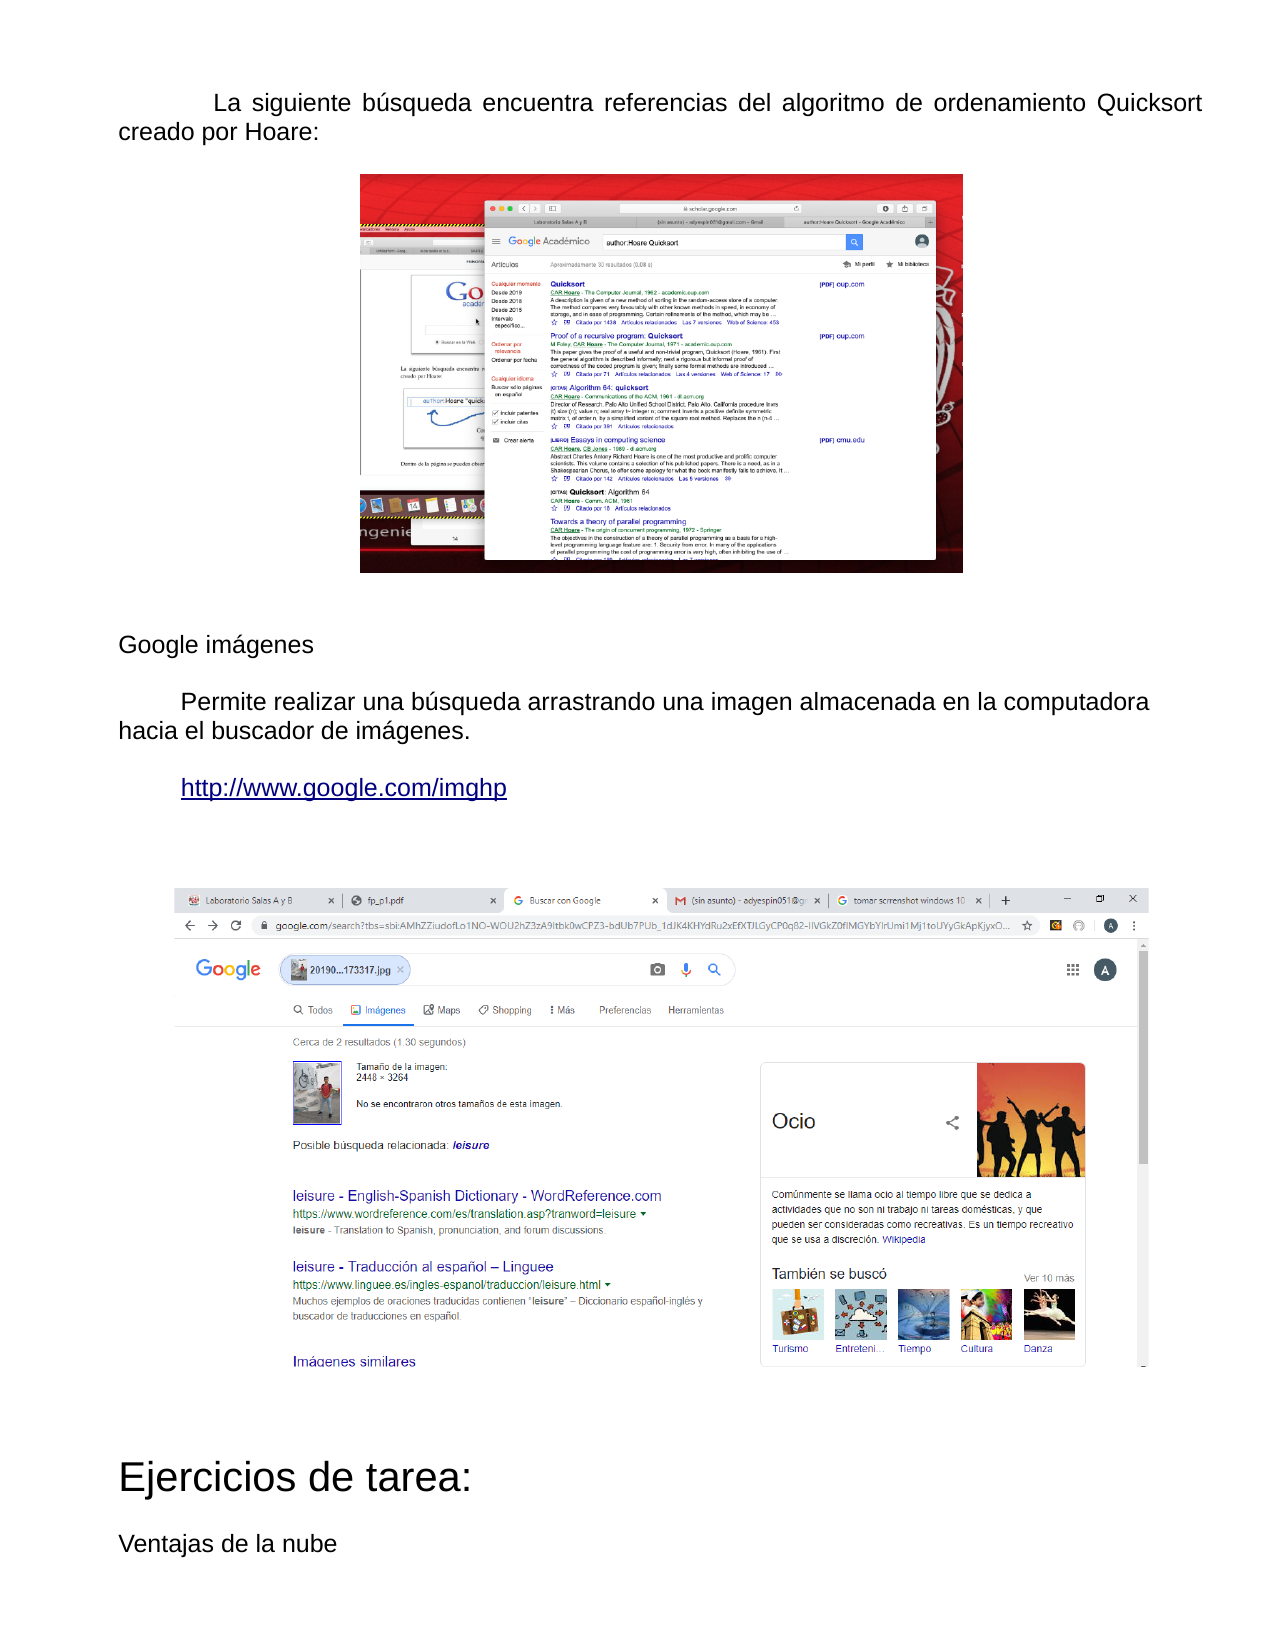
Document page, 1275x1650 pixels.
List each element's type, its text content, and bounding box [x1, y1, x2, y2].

text http://www.google.com/imghp [118, 773, 1205, 802]
text Google imágenes [118, 630, 1205, 658]
text La siguiente búsqueda encuentra referencias del algoritmo de ordenamiento Quicksort creado por Hoare: [118, 88, 1205, 145]
text Ejercicios de tarea: [118, 1453, 1205, 1501]
text Ventajas de la nube [118, 1529, 1205, 1558]
text Permite realizar una búsqueda arrastrando una imagen almacenada en la computadora hacia el buscador de imágenes. [118, 687, 1205, 745]
